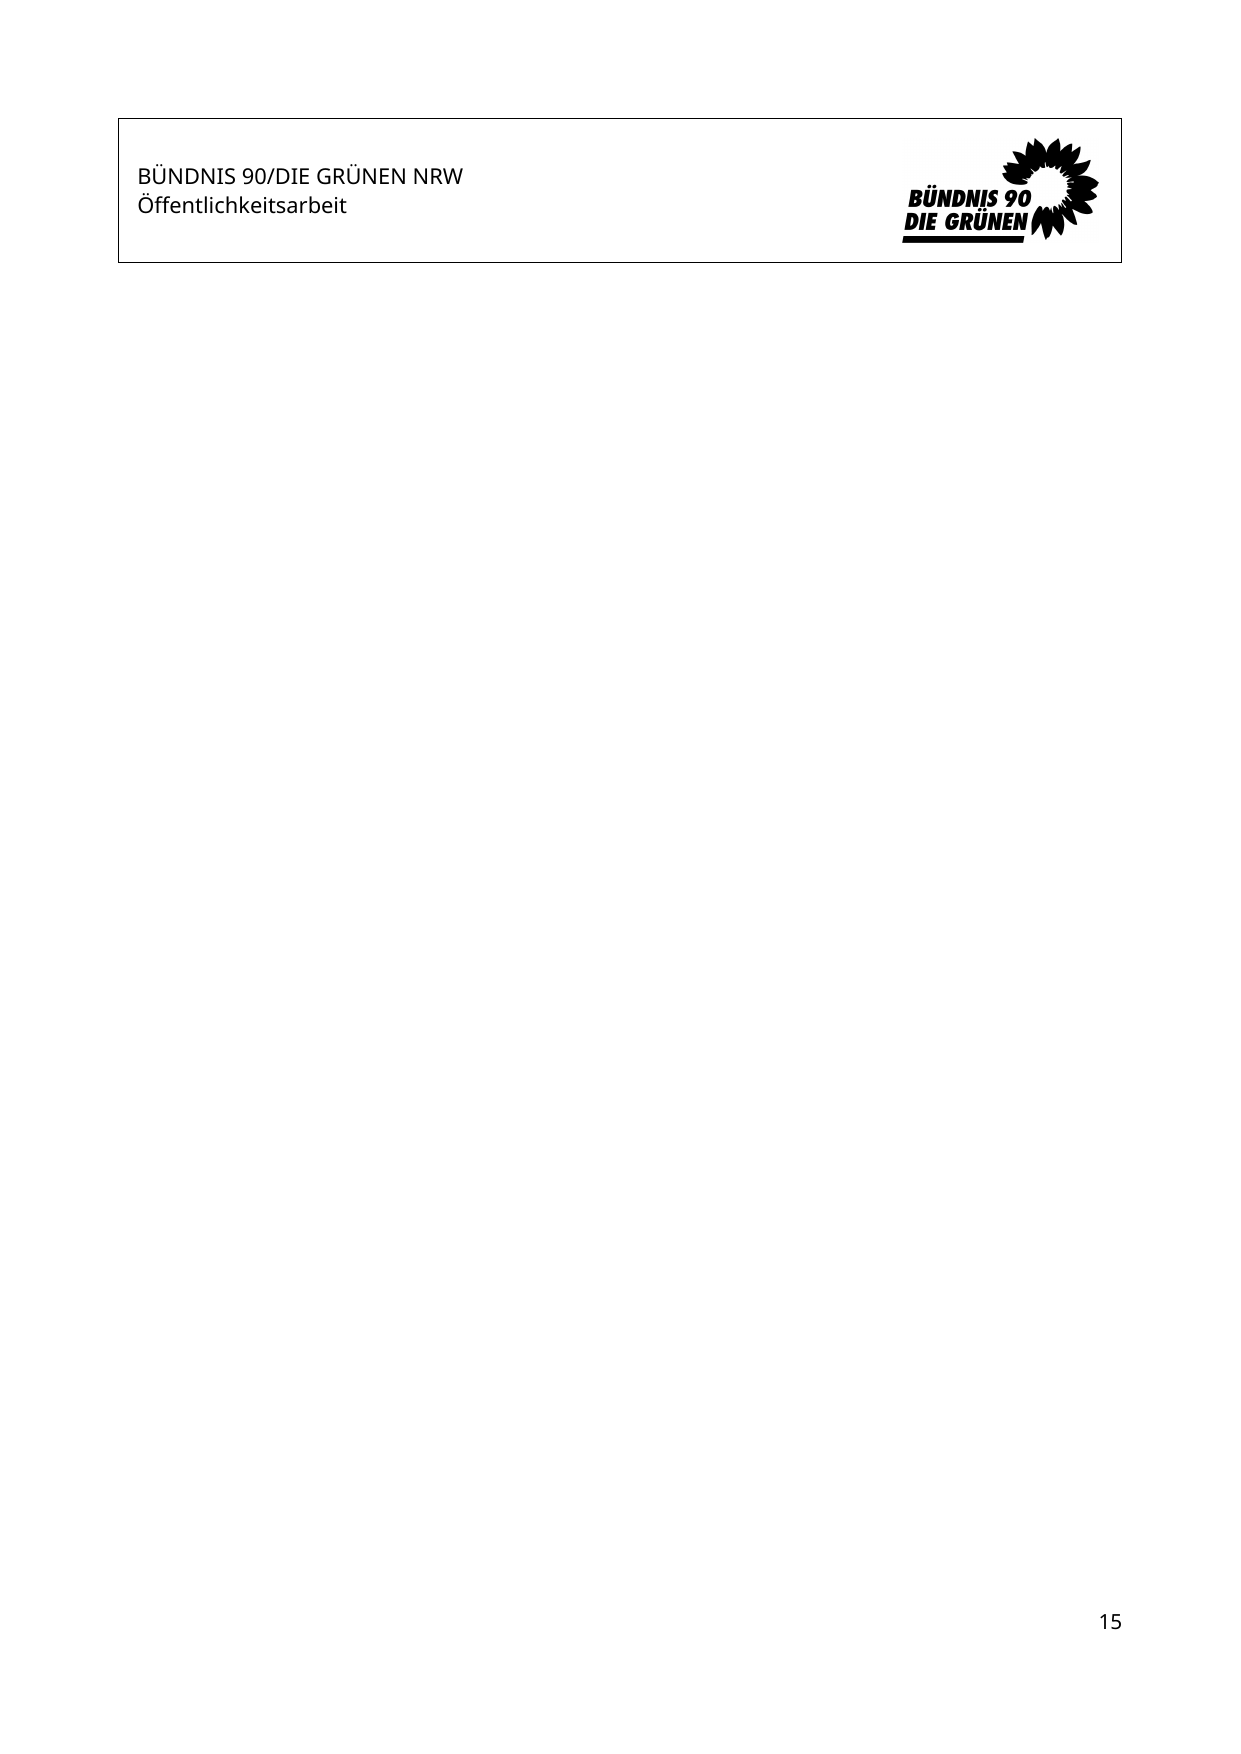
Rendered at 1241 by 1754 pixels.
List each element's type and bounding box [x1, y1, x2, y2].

picture [902, 138, 1099, 243]
